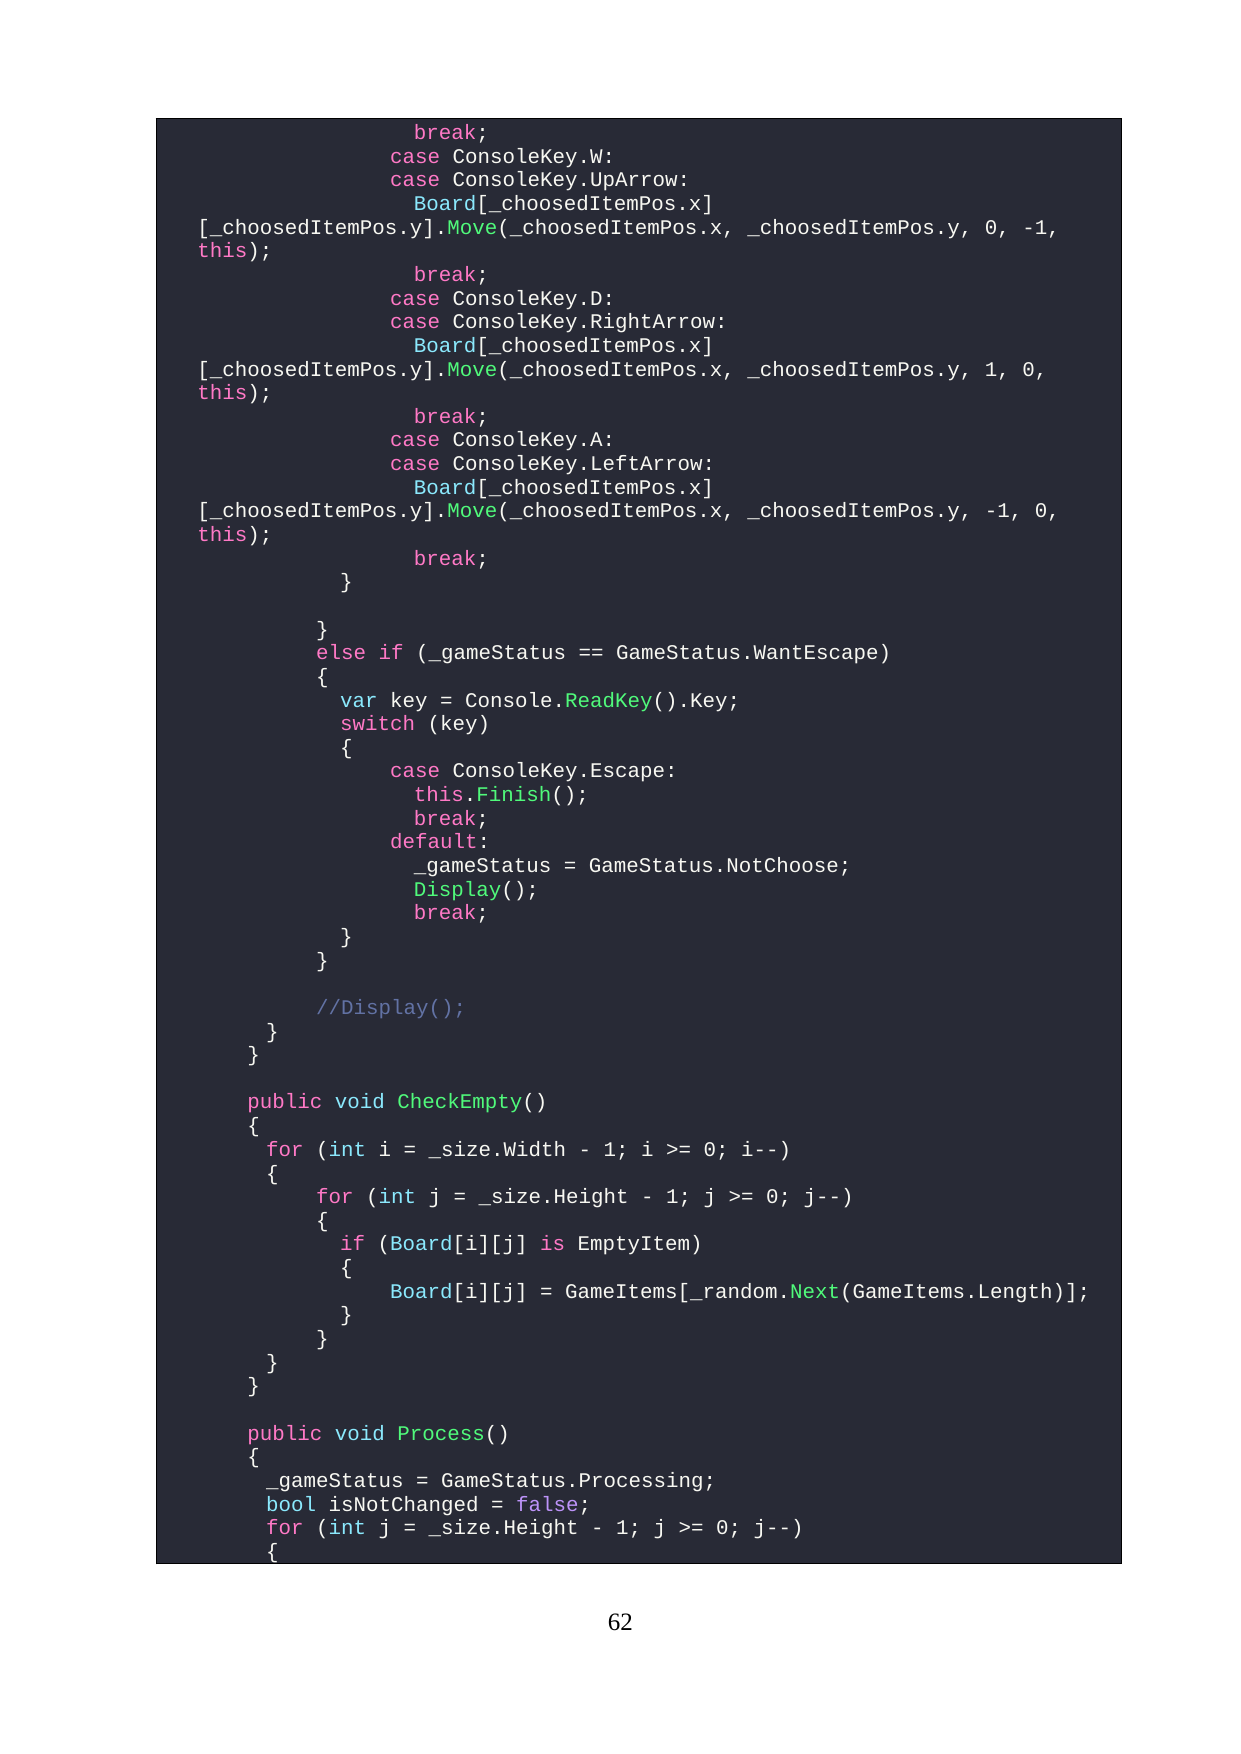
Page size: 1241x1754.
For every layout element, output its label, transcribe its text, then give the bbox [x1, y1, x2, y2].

list else if (_gameStatus == GameStatus.WantEscape) [157, 638, 1121, 662]
list var key = Console.ReadKey().Key; [157, 686, 1121, 709]
list for (int j = _size.Height - 1; j >= 0; j--) [157, 1513, 1121, 1537]
list for (int i = _size.Width - 1; i >= 0; i--) [157, 1135, 1121, 1158]
list } [157, 615, 1121, 638]
list Board[i][j] = GameItems[_random.Next(GameItems.Length)]; [157, 1277, 1121, 1300]
list break; [157, 119, 1121, 142]
list _gameStatus = GameStatus.Processing; [157, 1466, 1121, 1489]
list } [157, 1324, 1121, 1348]
list public void CheckEmpty() [157, 1088, 1121, 1111]
list { [157, 1158, 1121, 1182]
list case ConsoleKey.Escape: [157, 757, 1121, 780]
list case ConsoleKey.UpArrow: [157, 165, 1121, 189]
list case ConsoleKey.W: [157, 142, 1121, 165]
list _gameStatus = GameStatus.NotChoose; [157, 851, 1121, 875]
list Board[_choosedItemPos.x][_choosedItemPos.y].Move(_choosedItemPos.x, _choosedItemPos.y, 1, 0, this); [157, 331, 1121, 402]
list { [157, 1442, 1121, 1466]
list this.Finish(); [157, 780, 1121, 804]
list case ConsoleKey.A: [157, 426, 1121, 449]
list } [157, 922, 1121, 946]
list if (Board[i][j] is EmptyItem) [157, 1229, 1121, 1253]
list //Display(); [157, 993, 1121, 1017]
list break; [157, 804, 1121, 827]
list { [157, 662, 1121, 686]
list for (int j = _size.Height - 1; j >= 0; j--) [157, 1182, 1121, 1206]
list } [157, 946, 1121, 969]
list { [157, 1253, 1121, 1277]
list break; [157, 544, 1121, 567]
list case ConsoleKey.LeftArrow: [157, 449, 1121, 473]
list Display(); [157, 875, 1121, 898]
list case ConsoleKey.D: [157, 284, 1121, 307]
list { [157, 733, 1121, 757]
list bool isNotChanged = false; [157, 1489, 1121, 1513]
list default: [157, 827, 1121, 851]
list } [157, 1040, 1121, 1064]
list } [157, 1371, 1121, 1395]
list } [157, 1300, 1121, 1324]
list { [157, 1111, 1121, 1135]
list case ConsoleKey.RightArrow: [157, 307, 1121, 331]
list Board[_choosedItemPos.x][_choosedItemPos.y].Move(_choosedItemPos.x, _choosedItemPos.y, -1, 0, this); [157, 473, 1121, 544]
list public void Process() [157, 1419, 1121, 1442]
list } [157, 1017, 1121, 1040]
list } [157, 567, 1121, 591]
list break; [157, 402, 1121, 426]
list Board[_choosedItemPos.x][_choosedItemPos.y].Move(_choosedItemPos.x, _choosedItemPos.y, 0, -1, this); [157, 189, 1121, 260]
list break; [157, 898, 1121, 922]
list { [157, 1537, 1121, 1563]
list switch (key) [157, 709, 1121, 733]
list } [157, 1348, 1121, 1371]
list { [157, 1206, 1121, 1229]
list break; [157, 260, 1121, 284]
